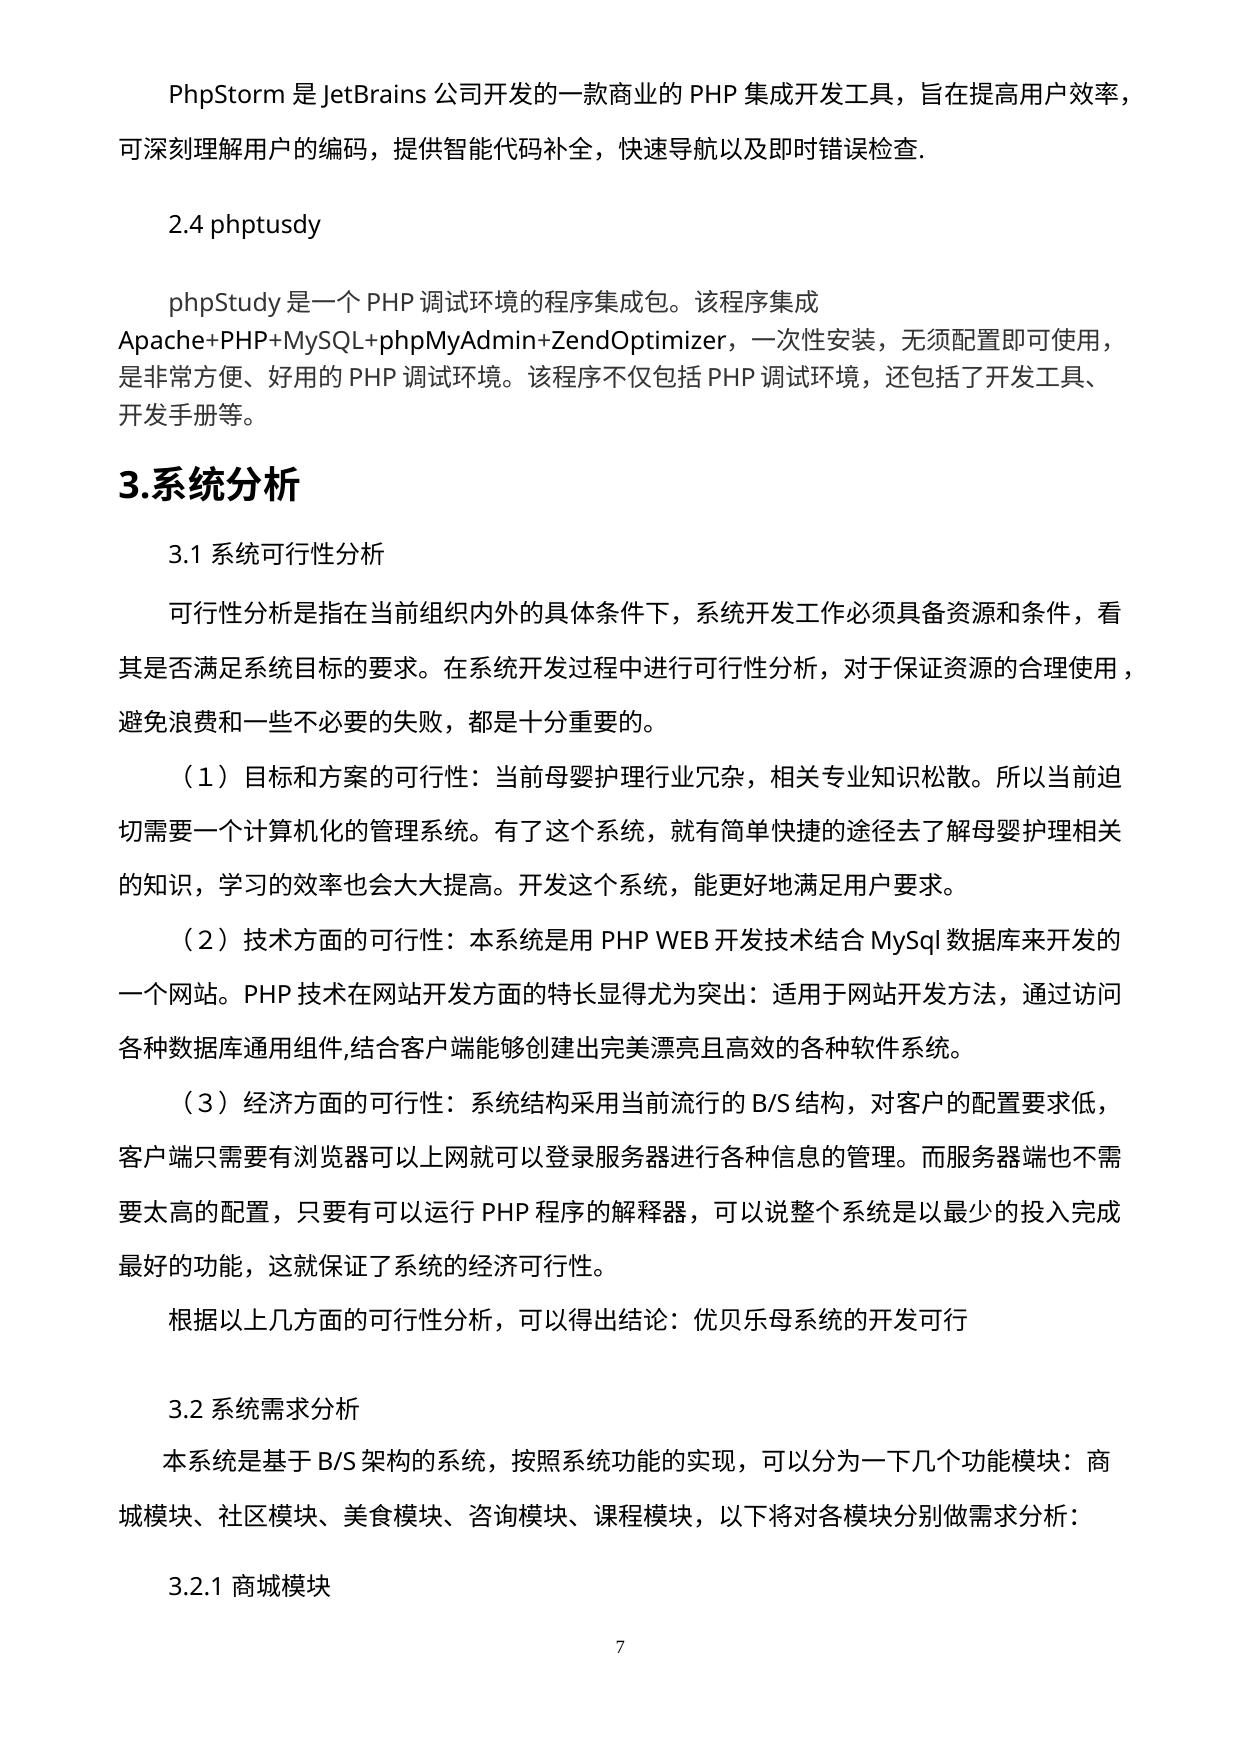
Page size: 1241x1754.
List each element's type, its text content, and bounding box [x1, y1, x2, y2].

text 3.2.1 商城模块 [118, 1567, 1122, 1603]
text 2.4 phptusdy [118, 207, 1122, 241]
text phpStudy是一个PHP调试环境的程序集成包。该程序集成Apache+PHP+MySQL+phpMyAdmin+ZendOptimizer，一次性安装，无须配置即可使用，是非常方便、好用的PHP调试环境。该程序不仅包括PHP调试环境，还包括了开发工具、开发手册等。 [118, 282, 1122, 432]
text 3.1 系统可行性分析 [118, 533, 1122, 571]
text （３）经济方面的可行性：系统结构采用当前流行的B/S结构，对客户的配置要求低，客户端只需要有浏览器可以上网就可以登录服务器进行各种信息的管理。而服务器端也不需要太高的配置，只要有可以运行PHP程序的解释器，可以说整个系统是以最少的投入完成最好的功能，这就保证了系统的经济可行性。 [118, 1083, 1122, 1283]
text PhpStorm 是 JetBrains 公司开发的一款商业的 PHP 集成开发工具，旨在提高用户效率，可深刻理解用户的编码，提供智能代码补全，快速导航以及即时错误检查. [118, 75, 1122, 166]
text （２）技术方面的可行性：本系统是用PHP WEB开发技术结合MySql数据库来开发的一个网站。PHP技术在网站开发方面的特长显得尤为突出：适用于网站开发方法，通过访问各种数据库通用组件,结合客户端能够创建出完美漂亮且高效的各种软件系统。 [118, 920, 1122, 1065]
text （１）目标和方案的可行性：当前母婴护理行业冗杂，相关专业知识松散。所以当前迫切需要一个计算机化的管理系统。有了这个系统，就有简单快捷的途径去了解母婴护理相关的知识，学习的效率也会大大提高。开发这个系统，能更好地满足用户要求。 [118, 757, 1122, 902]
text 根据以上几方面的可行性分析，可以得出结论：优贝乐母系统的开发可行 [118, 1301, 1122, 1337]
text 可行性分析是指在当前组织内外的具体条件下，系统开发工作必须具备资源和条件，看其是否满足系统目标的要求。在系统开发过程中进行可行性分析，对于保证资源的合理使用，避免浪费和一些不必要的失败，都是十分重要的。 [118, 594, 1122, 739]
text 3.2 系统需求分析 [118, 1389, 1122, 1426]
text 3.系统分析 [118, 455, 1122, 509]
text 本系统是基于B/S架构的系统，按照系统功能的实现，可以分为一下几个功能模块：商城模块、社区模块、美食模块、咨询模块、课程模块，以下将对各模块分别做需求分析： [118, 1442, 1122, 1532]
